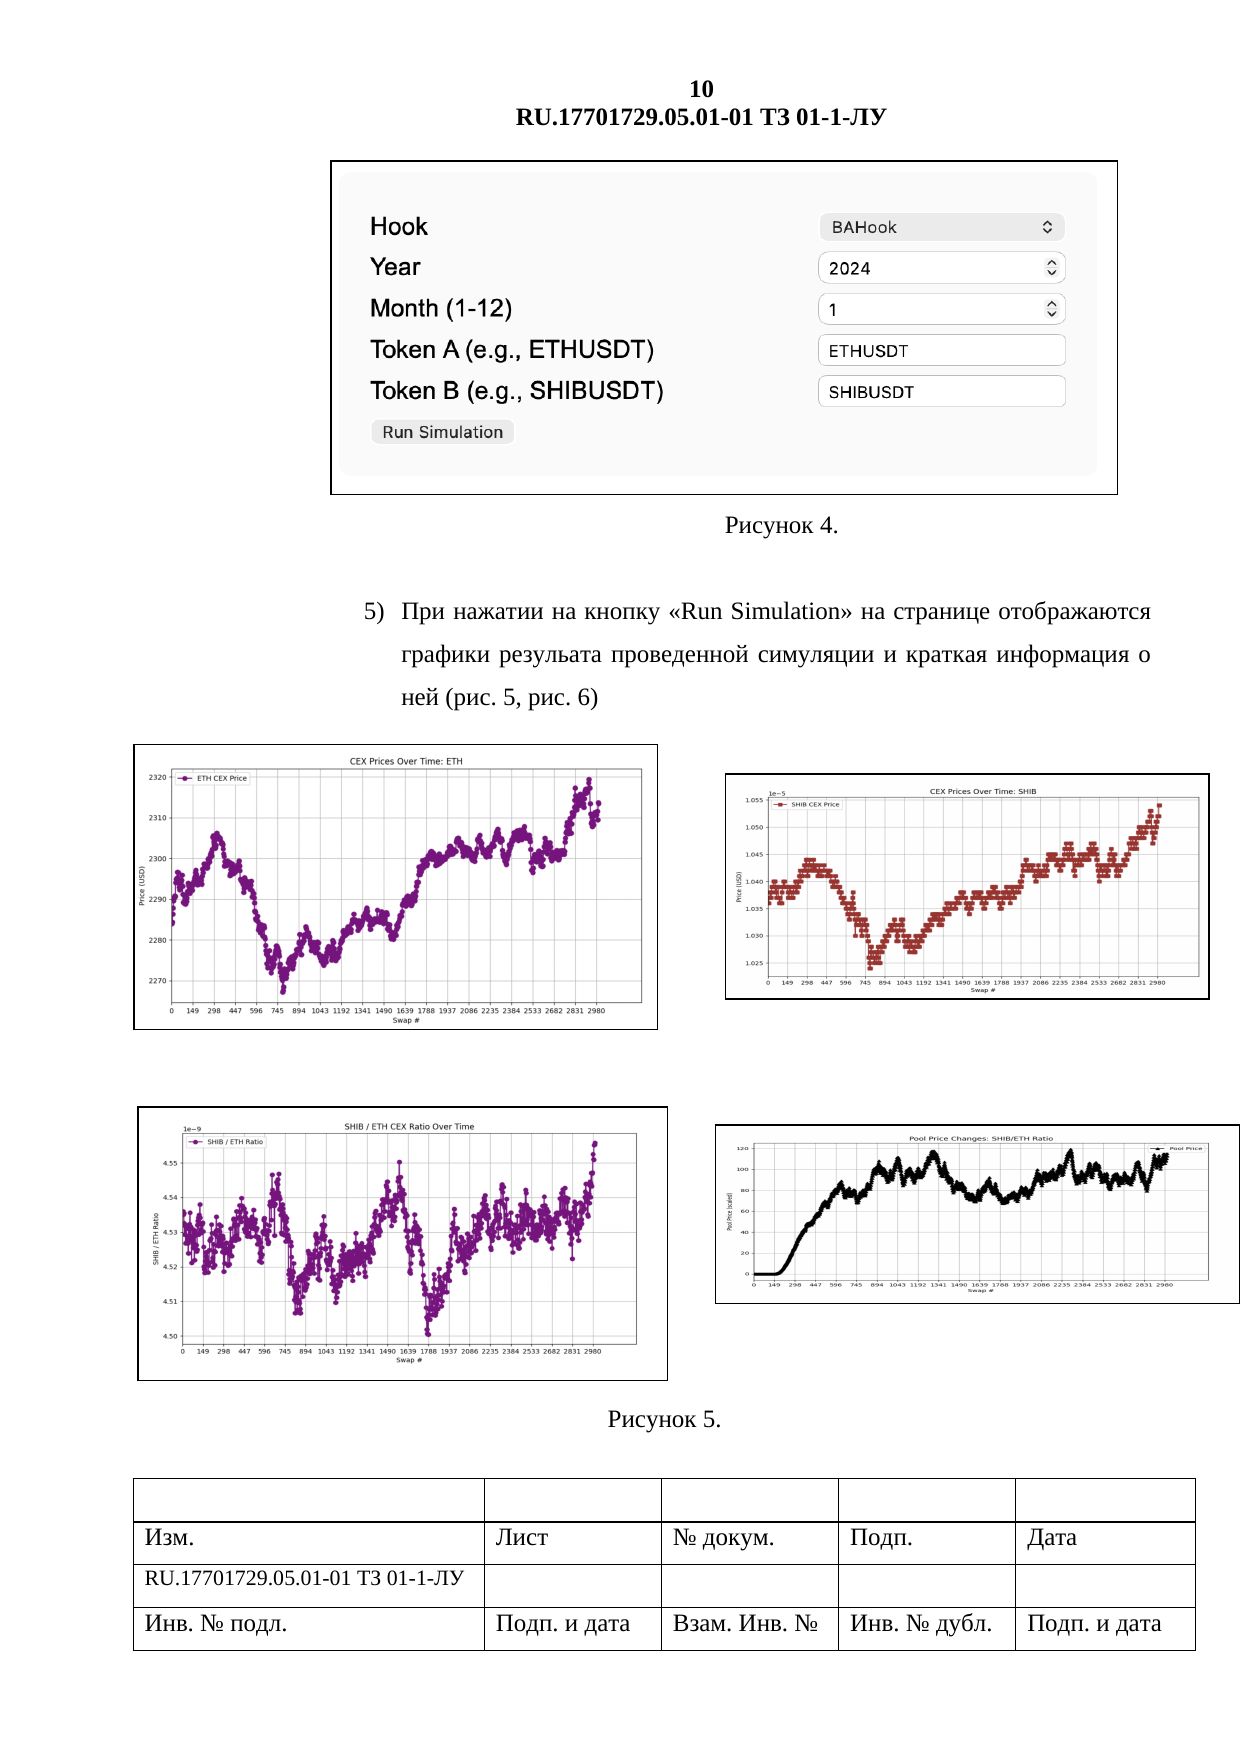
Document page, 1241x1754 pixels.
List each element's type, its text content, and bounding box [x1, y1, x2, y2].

picture [137, 747, 654, 1026]
list При нажатии на кнопку «Run Simulation» на странице отображаются графики резульата проведенной симуляции и краткая информация о ней (рис. 5, рис. 6) [363, 596, 1152, 711]
picture [334, 164, 1114, 491]
list Рисунок 5. [177, 1404, 1152, 1433]
picture [729, 777, 1206, 996]
picture [718, 1128, 1236, 1300]
picture [141, 1110, 664, 1377]
list [332, 162, 1117, 494]
list Рисунок 4. [411, 160, 1152, 538]
